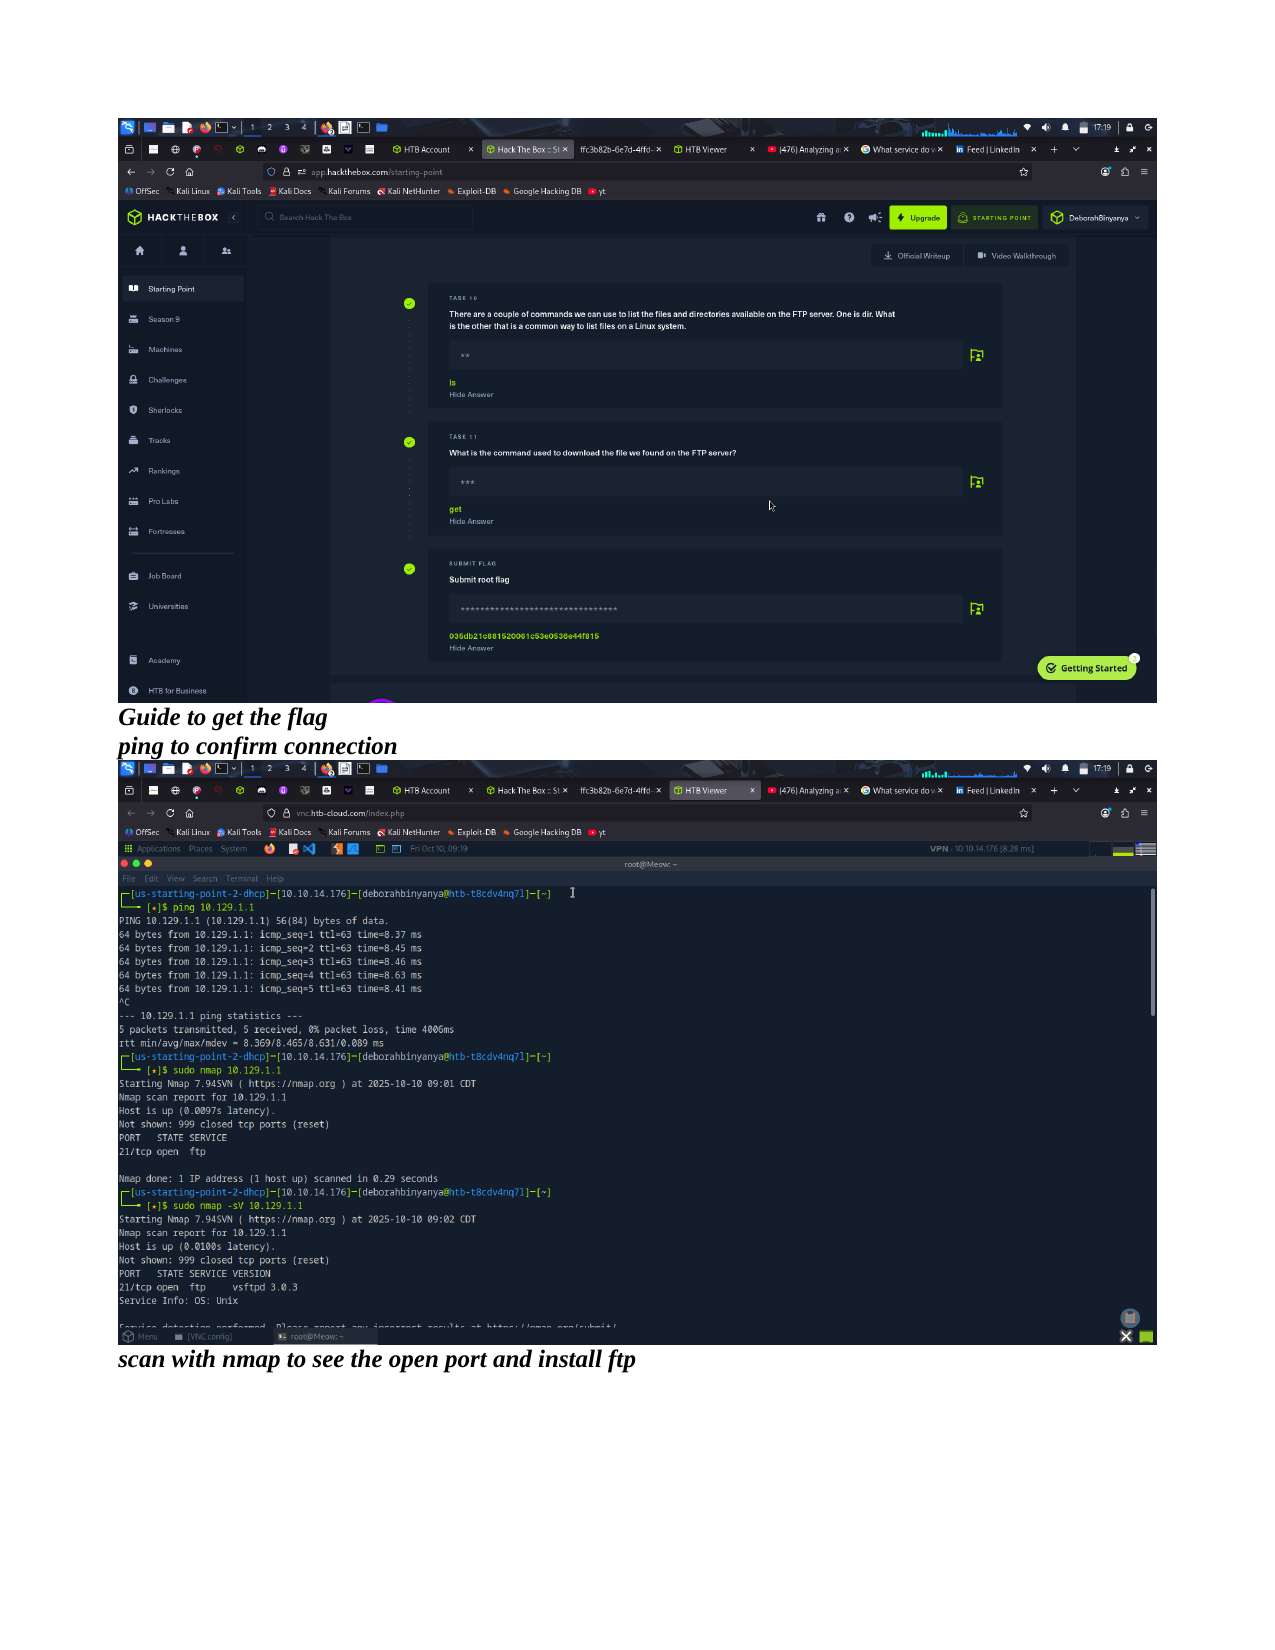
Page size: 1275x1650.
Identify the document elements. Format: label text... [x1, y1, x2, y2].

picture [118, 118, 1157, 703]
text scan with nmap to see the open port and install ftp [118, 1345, 1157, 1373]
text ping to confirm connection [118, 731, 1157, 760]
picture [118, 760, 1157, 1345]
text Guide to get the flag [118, 703, 1157, 731]
